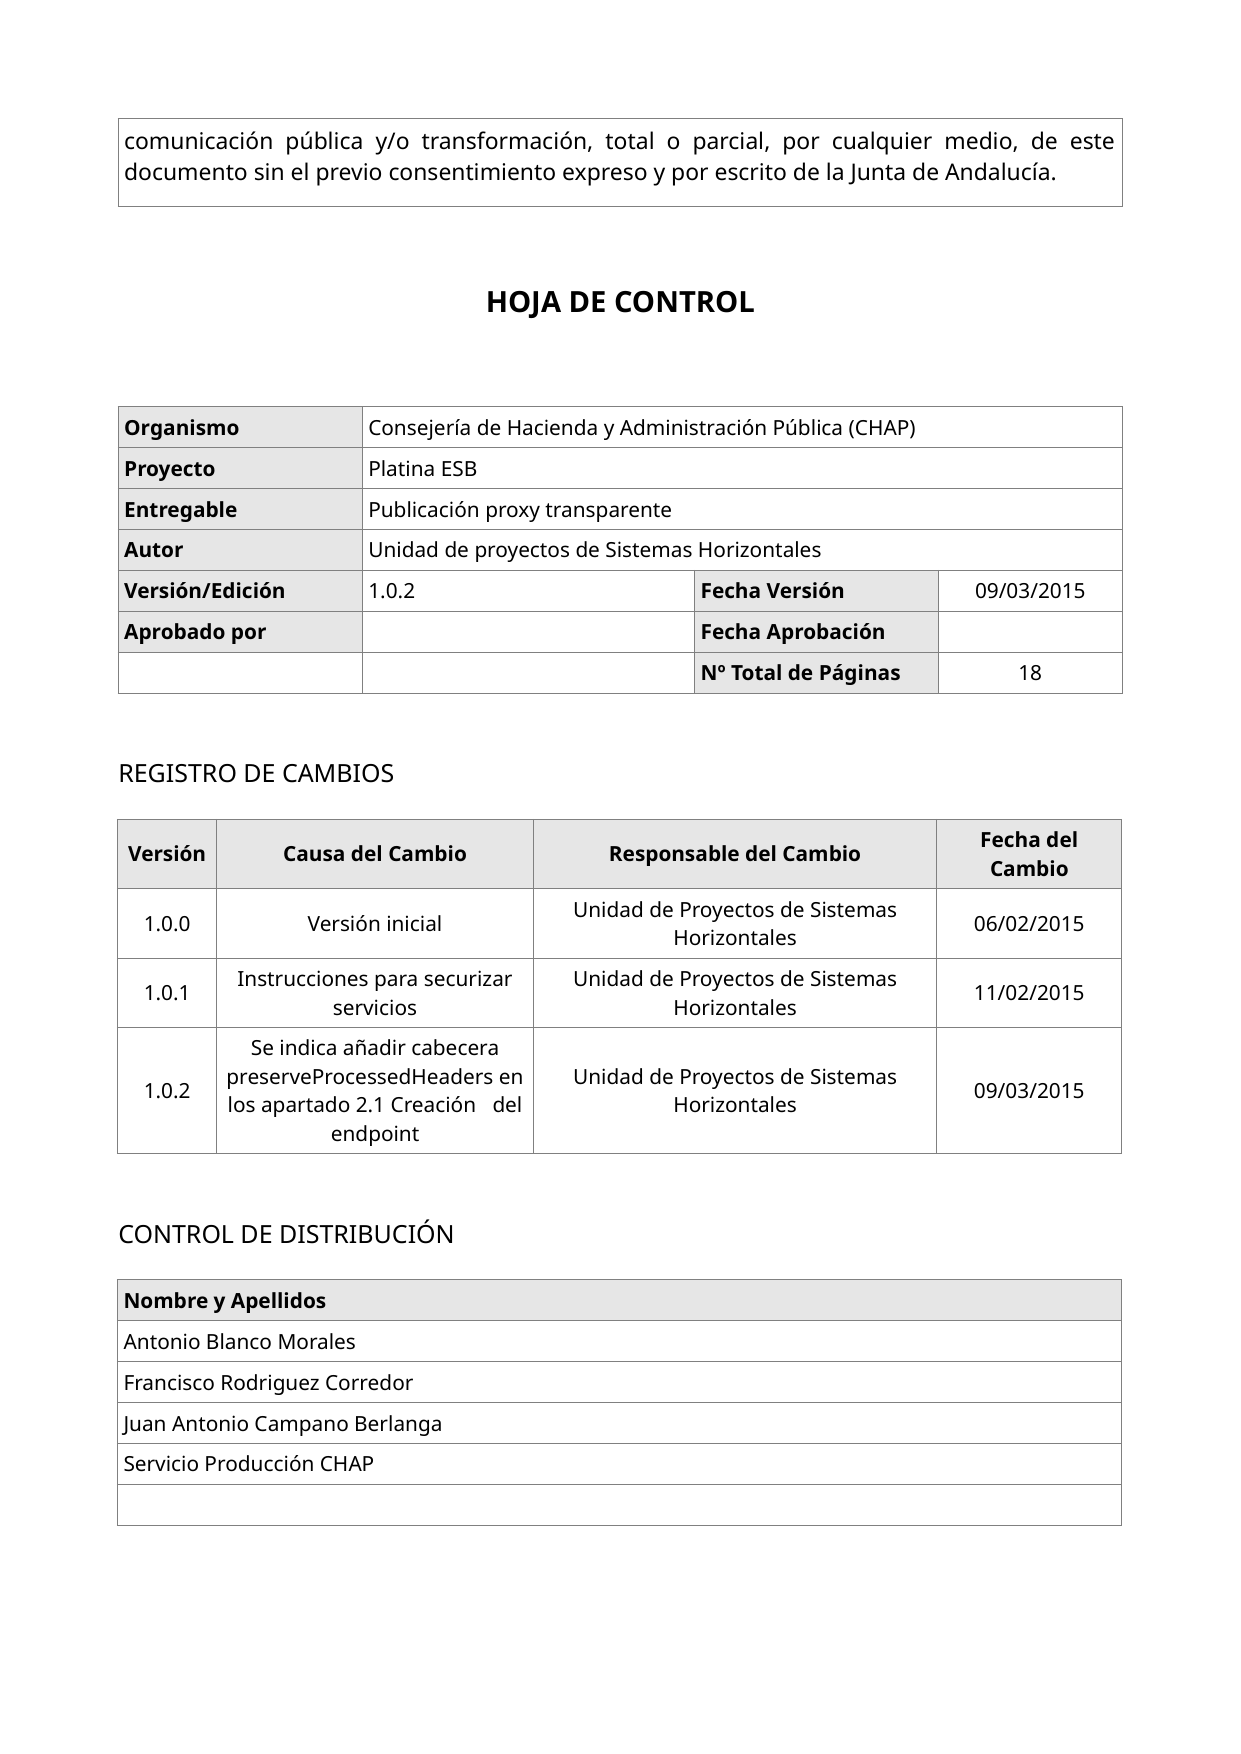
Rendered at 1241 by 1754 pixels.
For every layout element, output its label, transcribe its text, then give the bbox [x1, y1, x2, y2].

table_cell Platina ESB [363, 448, 1122, 488]
table_cell Publicación proxy transparente [363, 489, 1122, 529]
table_cell 09/03/2015 [939, 571, 1122, 611]
text REGISTRO DE CAMBIOS [118, 756, 1122, 790]
table_cell 11/02/2015 [937, 959, 1121, 1027]
table_cell Antonio Blanco Morales [118, 1321, 1121, 1361]
text HOJA DE CONTROL [118, 282, 1122, 321]
table_cell Unidad de Proyectos de Sistemas Horizontales [534, 959, 936, 1027]
table_cell Se indica añadir cabecera preserveProcessedHeaders en los apartado 2.1 Creación del endpoint [217, 1028, 533, 1153]
table_header Nombre y Apellidos [118, 1280, 1121, 1320]
table_cell [118, 1485, 1121, 1525]
table_header Responsable del Cambio [534, 820, 936, 888]
table_cell 06/02/2015 [937, 889, 1121, 957]
table_cell 1.0.2 [363, 571, 694, 611]
table_header Versión [118, 820, 216, 888]
table_cell Proyecto [119, 448, 362, 488]
table_cell Unidad de proyectos de Sistemas Horizontales [363, 530, 1122, 570]
table_header Causa del Cambio [217, 820, 533, 888]
table_cell Aprobado por [119, 612, 362, 652]
table_cell Autor [119, 530, 362, 570]
text CONTROL DE DISTRIBUCIÓN [118, 1217, 1122, 1251]
table_cell [939, 612, 1122, 652]
table_cell 1.0.0 [118, 889, 216, 957]
table_cell Fecha Versión [695, 571, 938, 611]
table_cell Unidad de Proyectos de Sistemas Horizontales [534, 1028, 936, 1153]
table_cell Versión inicial [217, 889, 533, 957]
table_cell Entregable [119, 489, 362, 529]
table_cell Nº Total de Páginas [695, 653, 938, 693]
table_cell Servicio Producción CHAP [118, 1444, 1121, 1484]
table_cell 09/03/2015 [937, 1028, 1121, 1153]
table_header Organismo [119, 407, 362, 447]
table_cell Juan Antonio Campano Berlanga [118, 1403, 1121, 1443]
table_cell Francisco Rodriguez Corredor [118, 1362, 1121, 1402]
table_cell 1.0.1 [118, 959, 216, 1027]
table_cell [363, 612, 694, 652]
table_cell 17 [939, 653, 1122, 693]
table_cell Instrucciones para securizar servicios [217, 959, 533, 1027]
table_cell [119, 653, 362, 693]
table_header comunicación pública y/o transformación, total o parcial, por cualquier medio, de este documento sin el previo consentimiento expreso y por escrito de la Junta de Andalucía. [119, 119, 1122, 206]
table_header Consejería de Hacienda y Administración Pública (CHAP) [363, 407, 1122, 447]
table_cell Fecha Aprobación [695, 612, 938, 652]
table_cell Unidad de Proyectos de Sistemas Horizontales [534, 889, 936, 957]
table_cell Versión/Edición [119, 571, 362, 611]
table_cell [363, 653, 694, 693]
table_header Fecha del Cambio [937, 820, 1121, 888]
table_cell 1.0.2 [118, 1028, 216, 1153]
